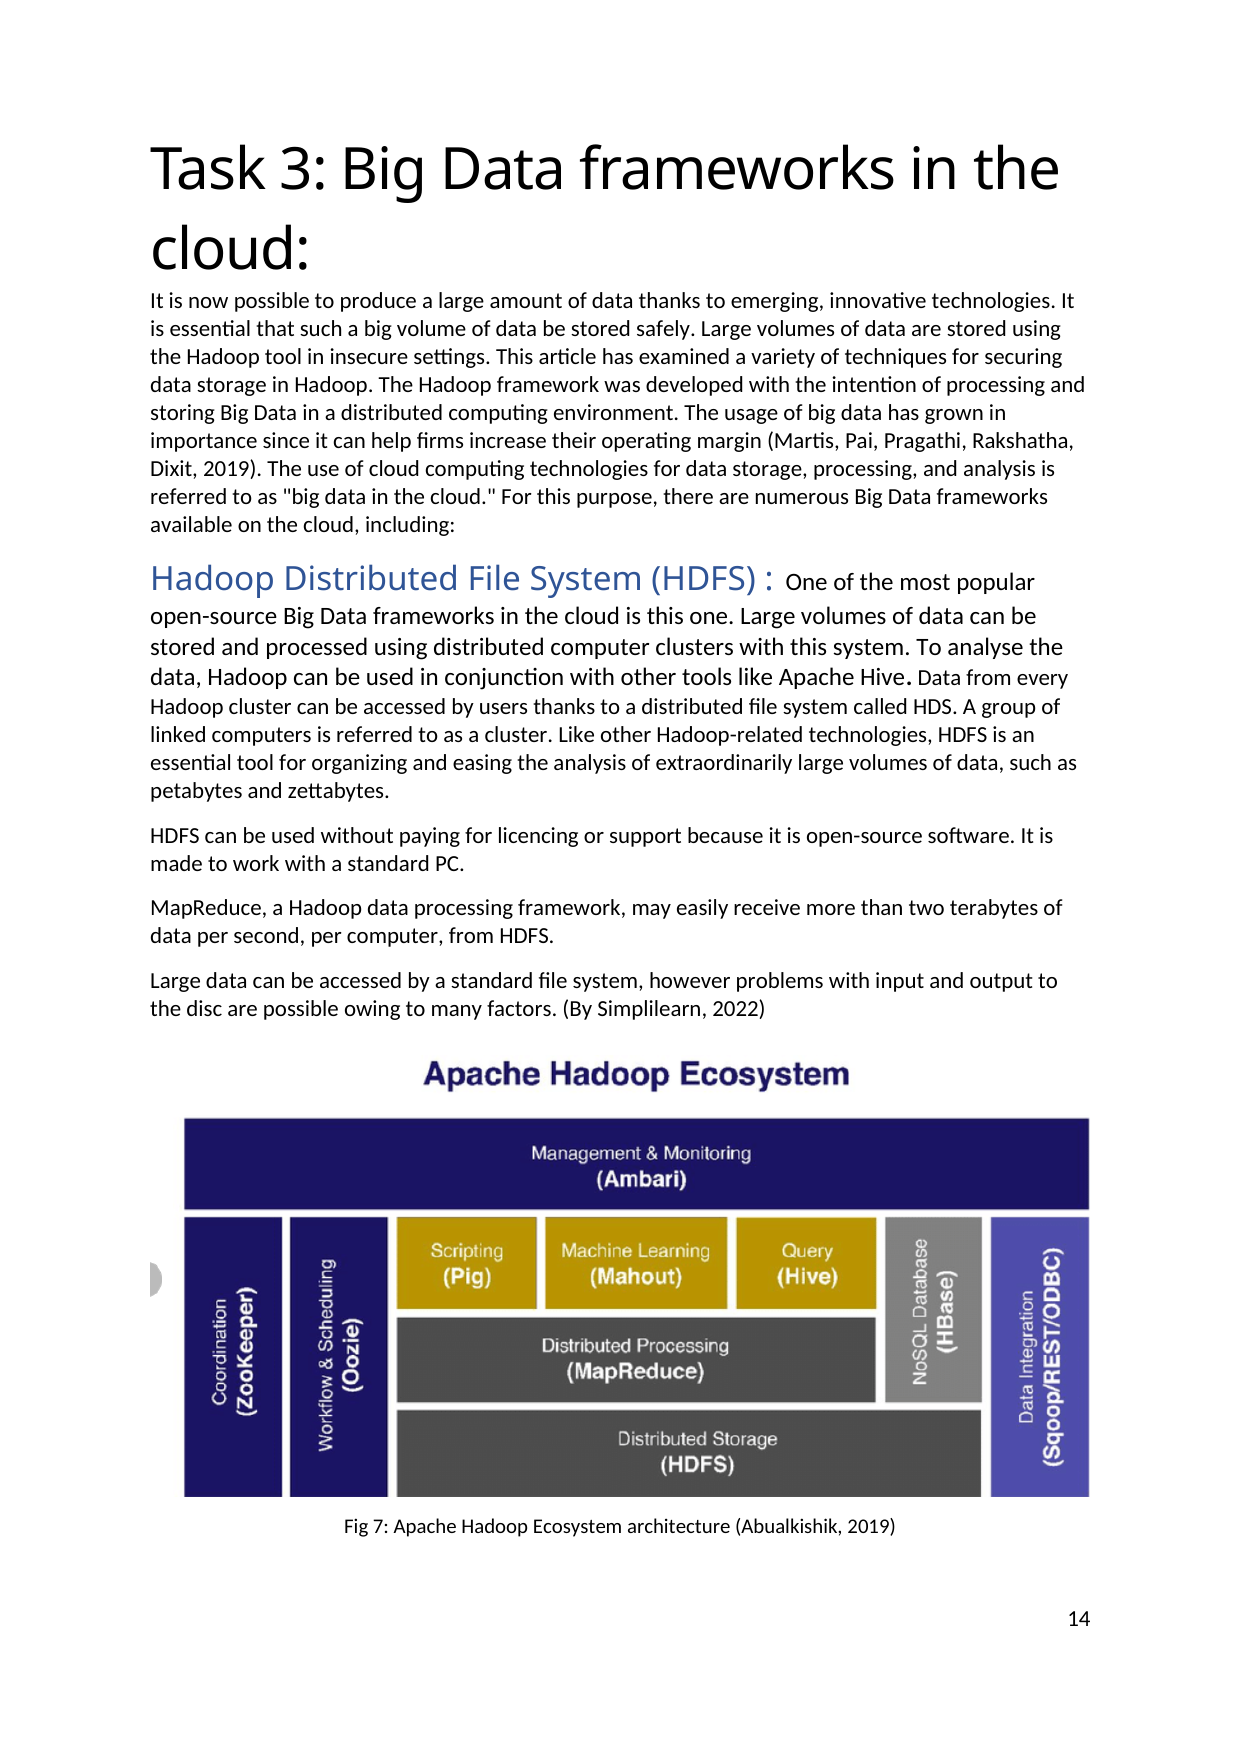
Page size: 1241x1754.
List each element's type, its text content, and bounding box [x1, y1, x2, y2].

text Hadoop Distributed File System (HDFS) : One of the most popular open-source Big Data frameworks in the cloud is this one. Large volumes of data can be stored and processed using distributed computer clusters with this system. To analyse the data, Hadoop can be used in conjunction with other tools like Apache Hive. Data from every Hadoop cluster can be accessed by users thanks to a distributed file system called HDS. A group of linked computers is referred to as a cluster. Like other Hadoop-related technologies, HDFS is an essential tool for organizing and easing the analysis of extraordinarily large volumes of data, such as petabytes and zettabytes. [150, 555, 1090, 804]
text Fig 7: Apache Hadoop Ecosystem architecture (Abualkishik, 2019) [150, 1513, 1090, 1538]
text Large data can be accessed by a standard file system, however problems with input and output to the disc are possible owing to many factors. (By Simplilearn, 2022) [150, 966, 1090, 1022]
text MapReduce, a Hadoop data processing framework, may easily receive more than two terabytes of data per second, per computer, from HDFS. [150, 893, 1090, 949]
title Task 3: Big Data frameworks in the cloud: [150, 127, 1090, 286]
text HDFS can be used without paying for licencing or support because it is open-source software. It is made to work with a standard PC. [150, 821, 1090, 877]
text It is now possible to produce a large amount of data thanks to emerging, innovative technologies. It is essential that such a big volume of data be stored safely. Large volumes of data are stored using the Hadoop tool in insecure settings. This article has examined a variety of techniques for securing data storage in Hadoop. The Hadoop framework was developed with the intention of processing and storing Big Data in a distributed computing environment. The usage of big data has grown in importance since it can help firms increase their operating margin (Martis, Pai, Pragathi, Rakshatha, Dixit, 2019). The use of cloud computing technologies for data storage, processing, and analysis is referred to as "big data in the cloud." For this purpose, there are numerous Big Data frameworks available on the cloud, including: [150, 286, 1090, 538]
